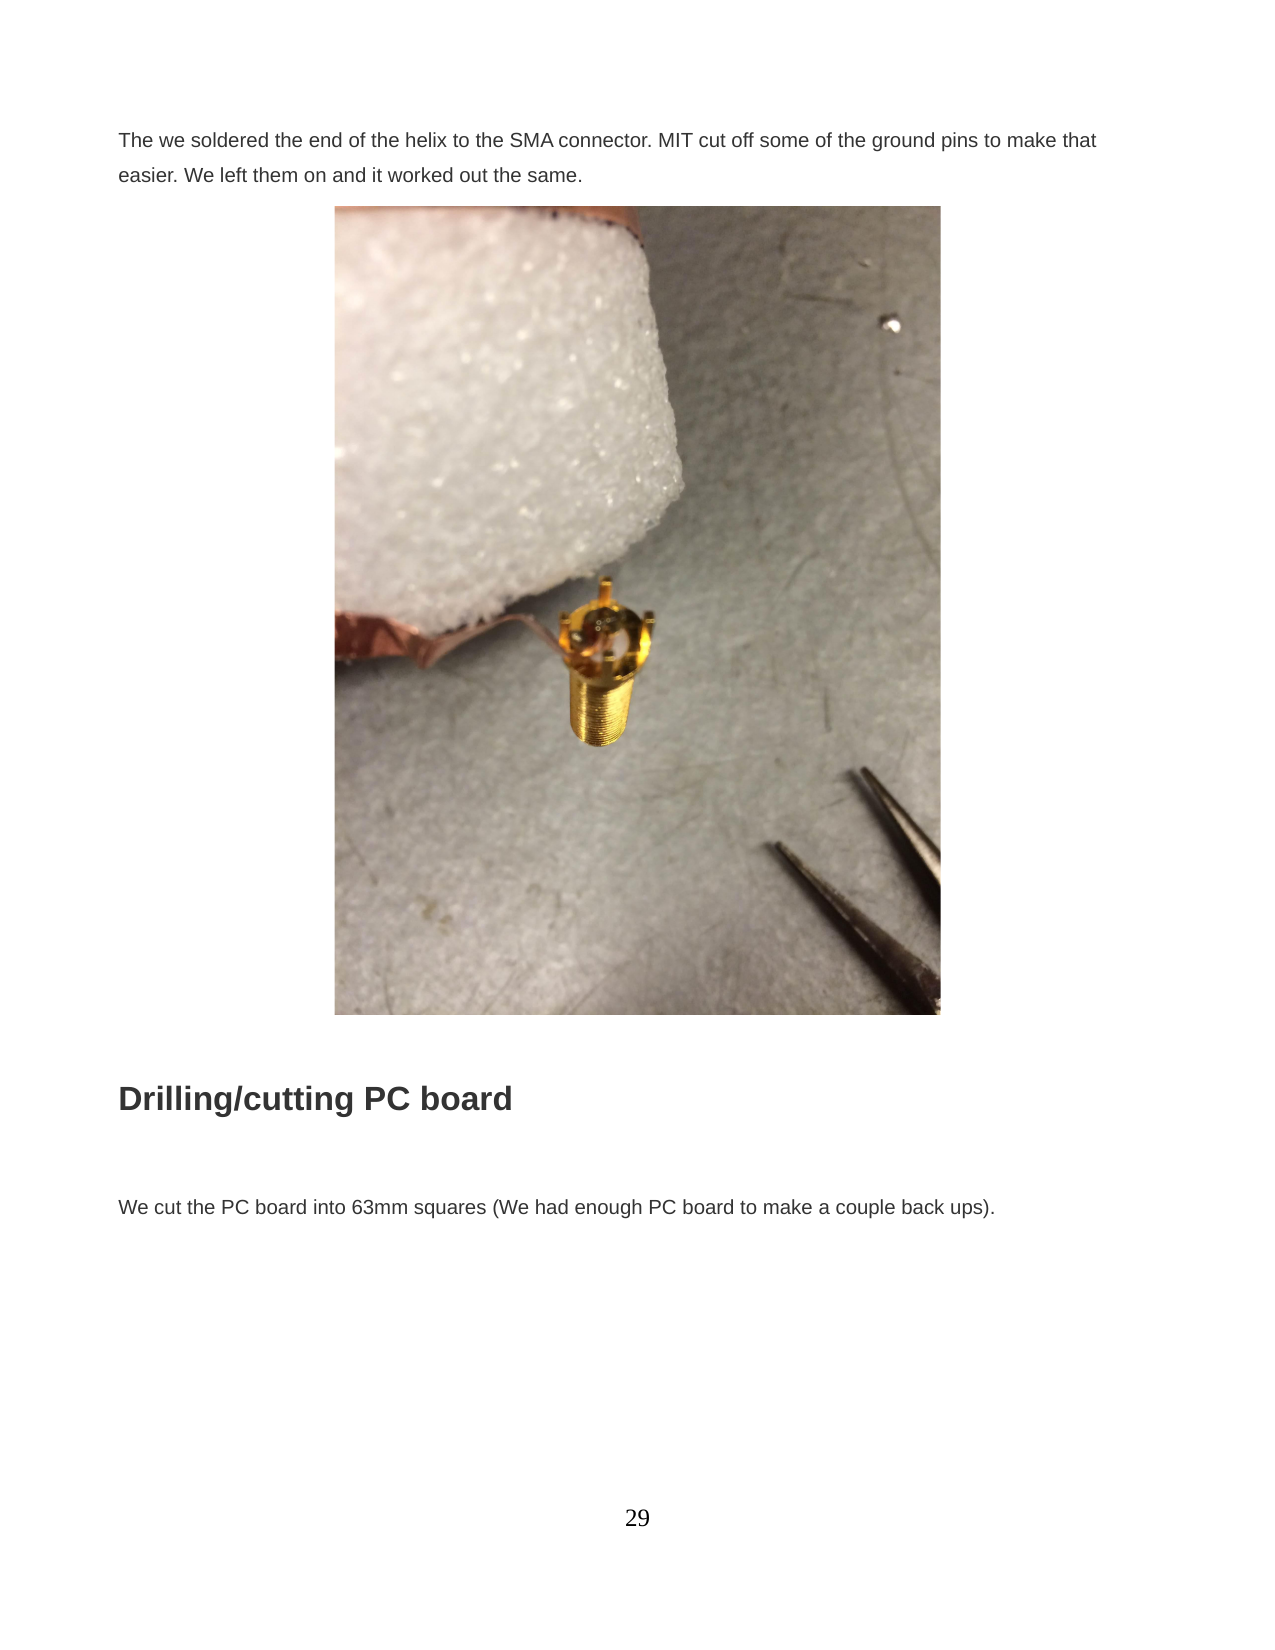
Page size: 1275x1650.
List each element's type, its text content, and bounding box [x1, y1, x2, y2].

picture [334, 206, 941, 1015]
subtitle Drilling/cutting PC board [118, 1078, 1157, 1117]
text The we soldered the end of the helix to the SMA connector. MIT cut off some of the ground pins to make that easier. We left them on and it worked out the same. [118, 118, 1157, 186]
text We cut the PC board into 63mm squares (We had enough PC board to make a couple back ups). [118, 1185, 1157, 1219]
